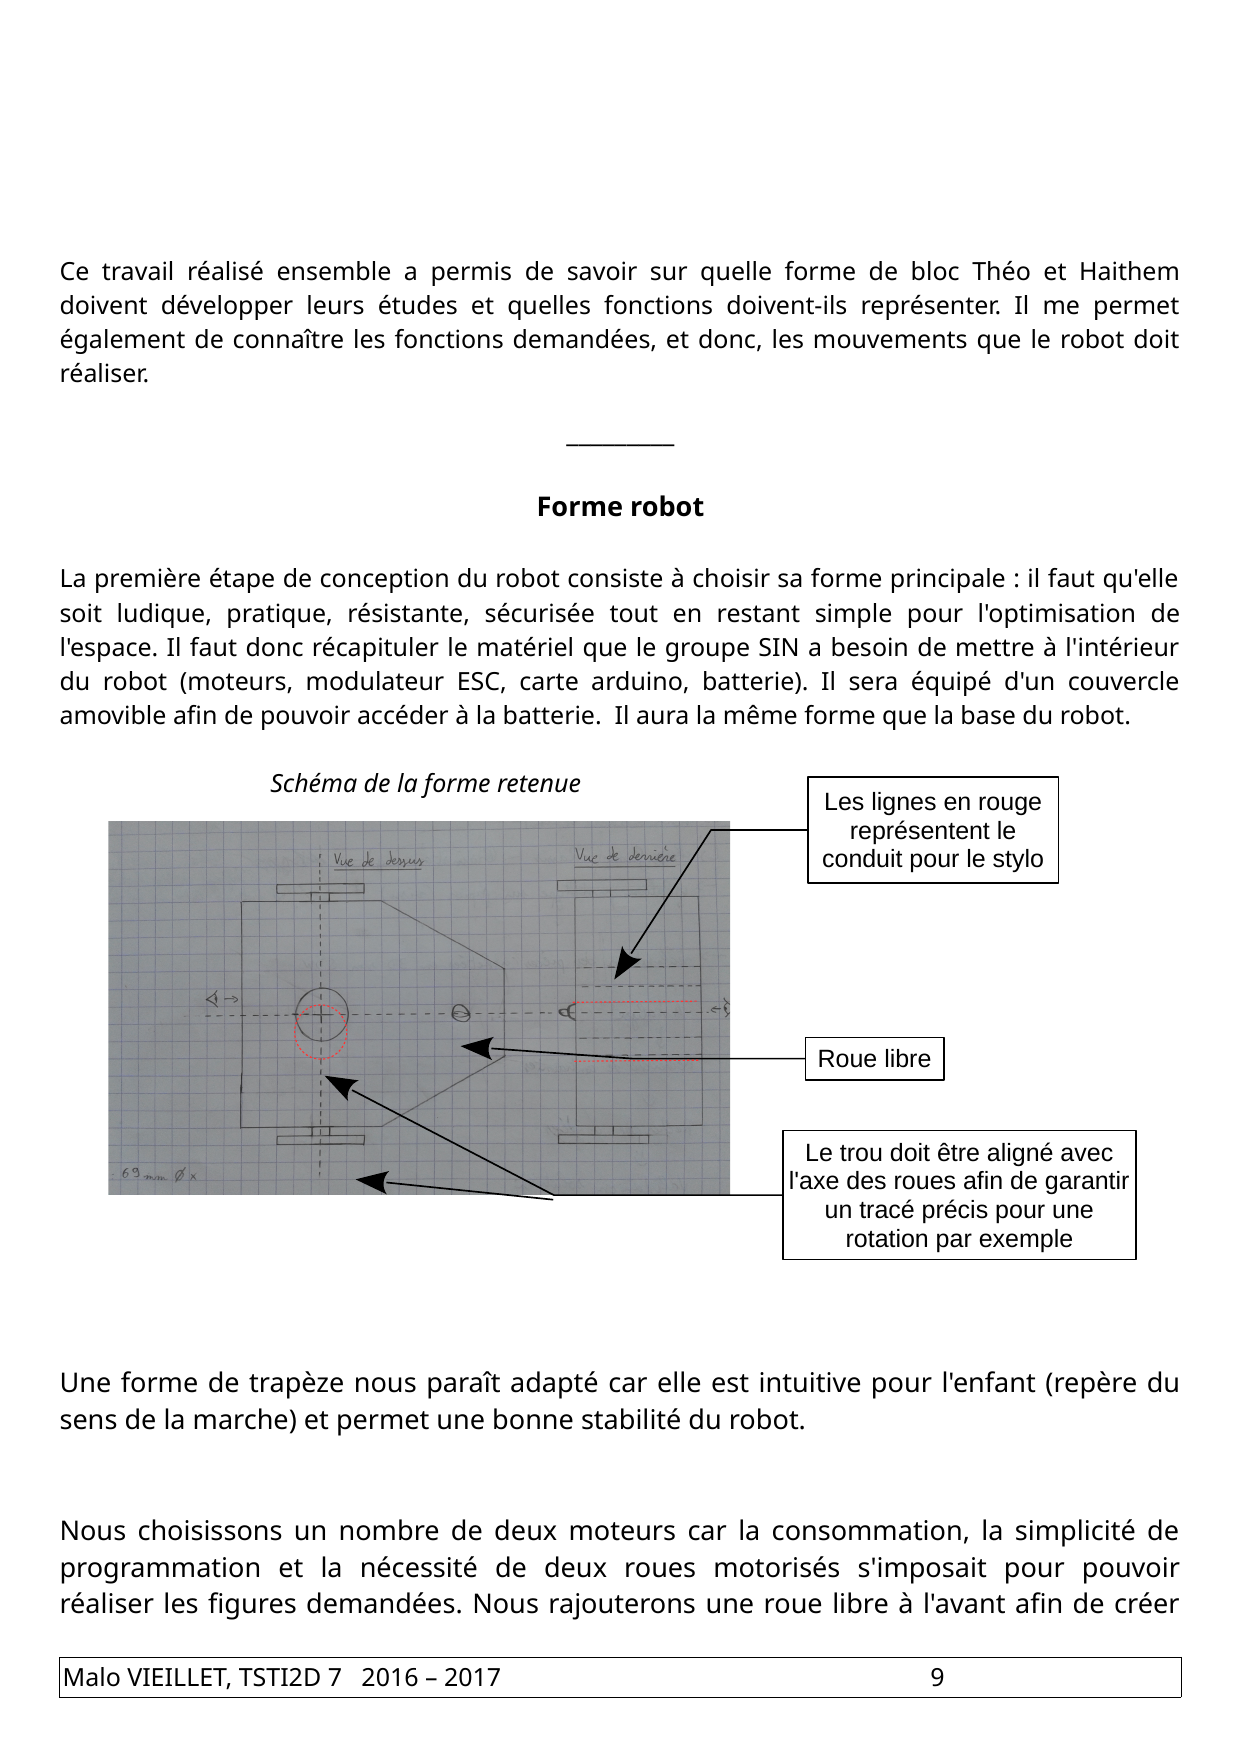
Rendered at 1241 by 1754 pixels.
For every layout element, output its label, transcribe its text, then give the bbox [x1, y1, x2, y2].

text Nous choisissons un nombre de deux moteurs car la consommation, la simplicité de programmation et la nécessité de deux roues motorisés s'imposait pour pouvoir réaliser les figures demandées. Nous rajouterons une roue libre à l'avant afin de créer [59, 1511, 1181, 1622]
text La première étape de conception du robot consiste à choisir sa forme principale : il faut qu'elle soit ludique, pratique, résistante, sécurisée tout en restant simple pour l'optimisation de l'espace. Il faut donc récapituler le matériel que le groupe SIN a besoin de mettre à l'intérieur du robot (moteurs, modulateur ESC, carte arduino, batterie). Il sera équipé d'un couvercle amovible afin de pouvoir accéder à la batterie. Il aura la même forme que la base du robot. [59, 561, 1181, 731]
picture [108, 821, 731, 1195]
text Forme robot [59, 487, 1181, 524]
text Ce travail réalisé ensemble a permis de savoir sur quelle forme de bloc Théo et Haithem doivent développer leurs études et quelles fonctions doivent-ils représenter. Il me permet également de connaître les fonctions demandées, et donc, les mouvements que le robot doit réaliser. [59, 254, 1181, 390]
text Une forme de trapèze nous paraît adapté car elle est intuitive pour l'enfant (repère du sens de la marche) et permet une bonne stabilité du robot. [59, 1364, 1181, 1437]
text _________ [59, 414, 1181, 451]
